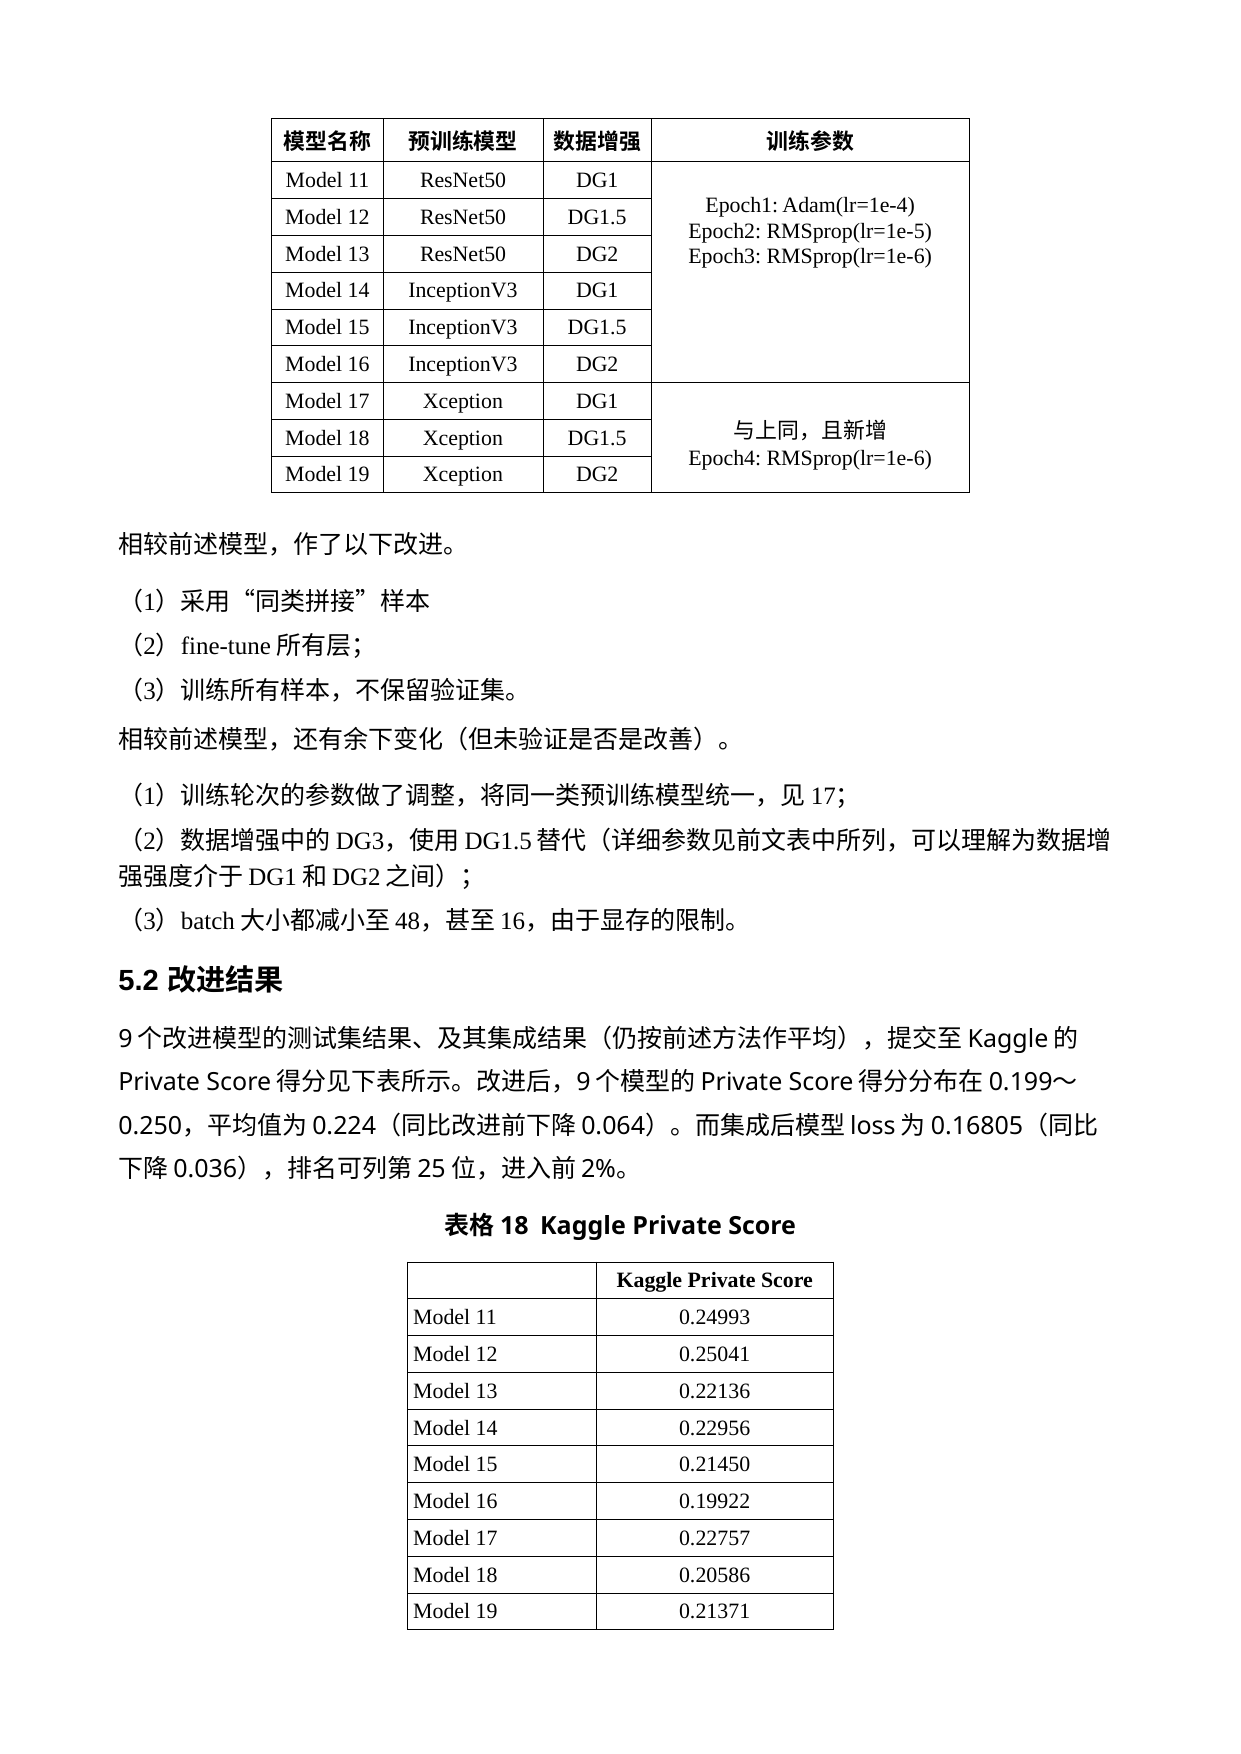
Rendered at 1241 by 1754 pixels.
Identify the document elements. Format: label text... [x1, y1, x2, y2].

table_cell Model 18 [408, 1557, 596, 1592]
table_cell 0.21450 [597, 1446, 833, 1482]
table_cell Model 12 [408, 1336, 596, 1372]
table_cell 0.20586 [597, 1557, 833, 1592]
table_header Kaggle Private Score [597, 1263, 833, 1298]
table_cell Xception [384, 383, 543, 419]
table_cell Model 11 [272, 162, 383, 198]
table_header [408, 1263, 596, 1298]
table_cell DG1.5 [544, 199, 651, 235]
table_cell Model 16 [408, 1483, 596, 1519]
table_cell DG1 [544, 383, 651, 419]
table_header 数据增强 [544, 119, 651, 161]
table_cell Epoch1: Adam(lr=1e-4) Epoch2: RMSprop(lr=1e-5) Epoch3: RMSprop(lr=1e-6) [652, 162, 969, 382]
table_cell 与上同，且新增 Epoch4: RMSprop(lr=1e-6) [652, 383, 969, 492]
text （1）训练轮次的参数做了调整，将同一类预训练模型统一，见表格 17； [118, 776, 1122, 812]
table_cell 0.22956 [597, 1410, 833, 1445]
text 相较前述模型，作了以下改进。 [118, 525, 1122, 561]
table_cell Xception [384, 420, 543, 456]
table_cell Model 19 [272, 457, 383, 492]
table_cell DG2 [544, 346, 651, 382]
table_cell DG2 [544, 457, 651, 492]
table_cell 0.21371 [597, 1594, 833, 1629]
table_cell 0.25041 [597, 1336, 833, 1372]
table_cell 0.19922 [597, 1483, 833, 1519]
table_cell Model 18 [272, 420, 383, 456]
table_cell Model 11 [408, 1299, 596, 1335]
table_cell Model 17 [272, 383, 383, 419]
table_cell InceptionV3 [384, 273, 543, 308]
table_cell DG1.5 [544, 420, 651, 456]
text （3）batch大小都减小至48，甚至16，由于显存的限制。 [118, 901, 1122, 937]
table_cell Model 17 [408, 1520, 596, 1556]
table_cell Model 12 [272, 199, 383, 235]
table_cell Model 15 [272, 310, 383, 345]
table_cell Model 16 [272, 346, 383, 382]
table_cell 0.24993 [597, 1299, 833, 1335]
table_header 训练参数 [652, 119, 969, 161]
text 表格 18 Kaggle Private Score [118, 1205, 1122, 1241]
table_cell ResNet50 [384, 199, 543, 235]
table_cell DG2 [544, 236, 651, 272]
table_cell Model 14 [272, 273, 383, 308]
text （1）采用“同类拼接”样本 [118, 581, 1122, 618]
text 相较前述模型，还有余下变化（但未验证是否是改善）。 [118, 719, 1122, 756]
table_cell Xception [384, 457, 543, 492]
table_cell Model 13 [408, 1373, 596, 1409]
table_cell 0.22136 [597, 1373, 833, 1409]
text 9个改进模型的测试集结果、及其集成结果（仍按前述方法作平均），提交至Kaggle的Private Score得分见下表所示。改进后，9个模型的Private Score得分分布在0.199～0.250，平均值为0.224（同比改进前下降0.064）。而集成后模型loss为0.16805（同比下降0.036），排名可列第25位，进入前2%。 [118, 1018, 1122, 1185]
text （3）训练所有样本，不保留验证集。 [118, 670, 1122, 706]
table_cell 0.22757 [597, 1520, 833, 1556]
text （2）fine-tune所有层； [118, 626, 1122, 662]
table_cell ResNet50 [384, 162, 543, 198]
table_cell Model 15 [408, 1446, 596, 1482]
table_cell Model 14 [408, 1410, 596, 1445]
table_cell InceptionV3 [384, 310, 543, 345]
table_cell DG1 [544, 273, 651, 308]
table_cell ResNet50 [384, 236, 543, 272]
table_cell InceptionV3 [384, 346, 543, 382]
subtitle 5.2 改进结果 [118, 957, 1122, 999]
table_header 预训练模型 [384, 119, 543, 161]
text （2）数据增强中的DG3，使用DG1.5替代（详细参数见前文表中所列，可以理解为数据增强强度介于DG1和DG2之间）； [118, 820, 1122, 893]
table_cell DG1 [544, 162, 651, 198]
table_cell Model 13 [272, 236, 383, 272]
table_cell DG1.5 [544, 310, 651, 345]
table_cell Model 19 [408, 1594, 596, 1629]
table_header 模型名称 [272, 119, 383, 161]
